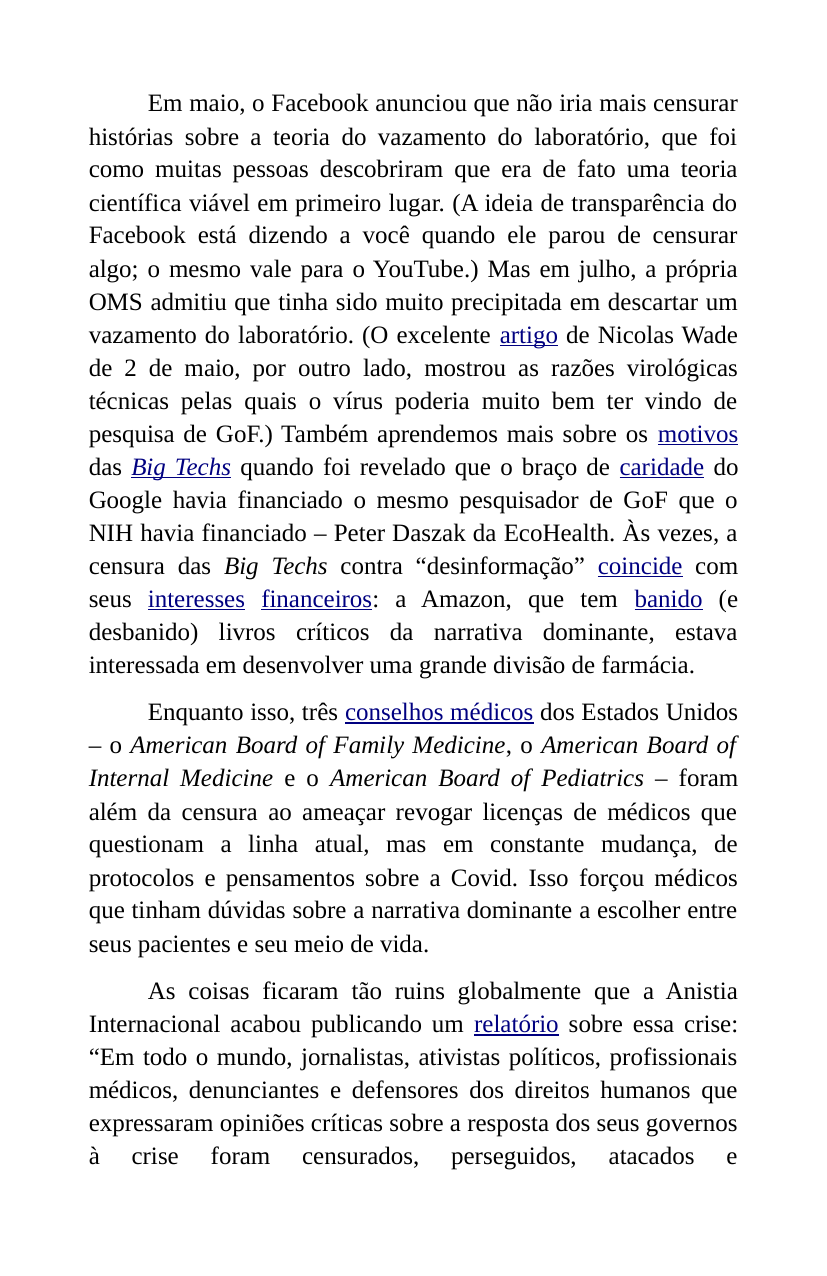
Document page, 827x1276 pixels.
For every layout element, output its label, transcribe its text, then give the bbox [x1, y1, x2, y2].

text Enquanto isso, três conselhos médicos dos Estados Unidos – o American Board of Family Medicine, o American Board of Internal Medicine e o American Board of Pediatrics – foram além da censura ao ameaçar revogar licenças de médicos que questionam a linha atual, mas em constante mudança, de protocolos e pensamentos sobre a Covid. Isso forçou médicos que tinham dúvidas sobre a narrativa dominante a escolher entre seus pacientes e seu meio de vida. [88, 697, 738, 957]
text As coisas ficaram tão ruins globalmente que a Anistia Internacional acabou publicando um relatório sobre essa crise: “Em todo o mundo, jornalistas, ativistas políticos, profissionais médicos, denunciantes e defensores dos direitos humanos que expressaram opiniões críticas sobre a resposta dos seus governos à crise foram censurados, perseguidos, atacados e [88, 976, 738, 1170]
text Em maio, o Facebook anunciou que não iria mais censurar histórias sobre a teoria do vazamento do laboratório, que foi como muitas pessoas descobriram que era de fato uma teoria científica viável em primeiro lugar. (A ideia de transparência do Facebook está dizendo a você quando ele parou de censurar algo; o mesmo vale para o YouTube.) Mas em julho, a própria OMS admitiu que tinha sido muito precipitada em descartar um vazamento do laboratório. (O excelente artigo de Nicolas Wade de 2 de maio, por outro lado, mostrou as razões virológicas técnicas pelas quais o vírus poderia muito bem ter vindo de pesquisa de GoF.) Também aprendemos mais sobre os motivos das Big Techs quando foi revelado que o braço de caridade do Google havia financiado o mesmo pesquisador de GoF que o NIH havia financiado – Peter Daszak da EcoHealth. Às vezes, a censura das Big Techs contra “desinformação” coincide com seus interesses financeiros: a Amazon, que tem banido (e desbanido) livros críticos da narrativa dominante, estava interessada em desenvolver uma grande divisão de farmácia. [88, 88, 738, 679]
